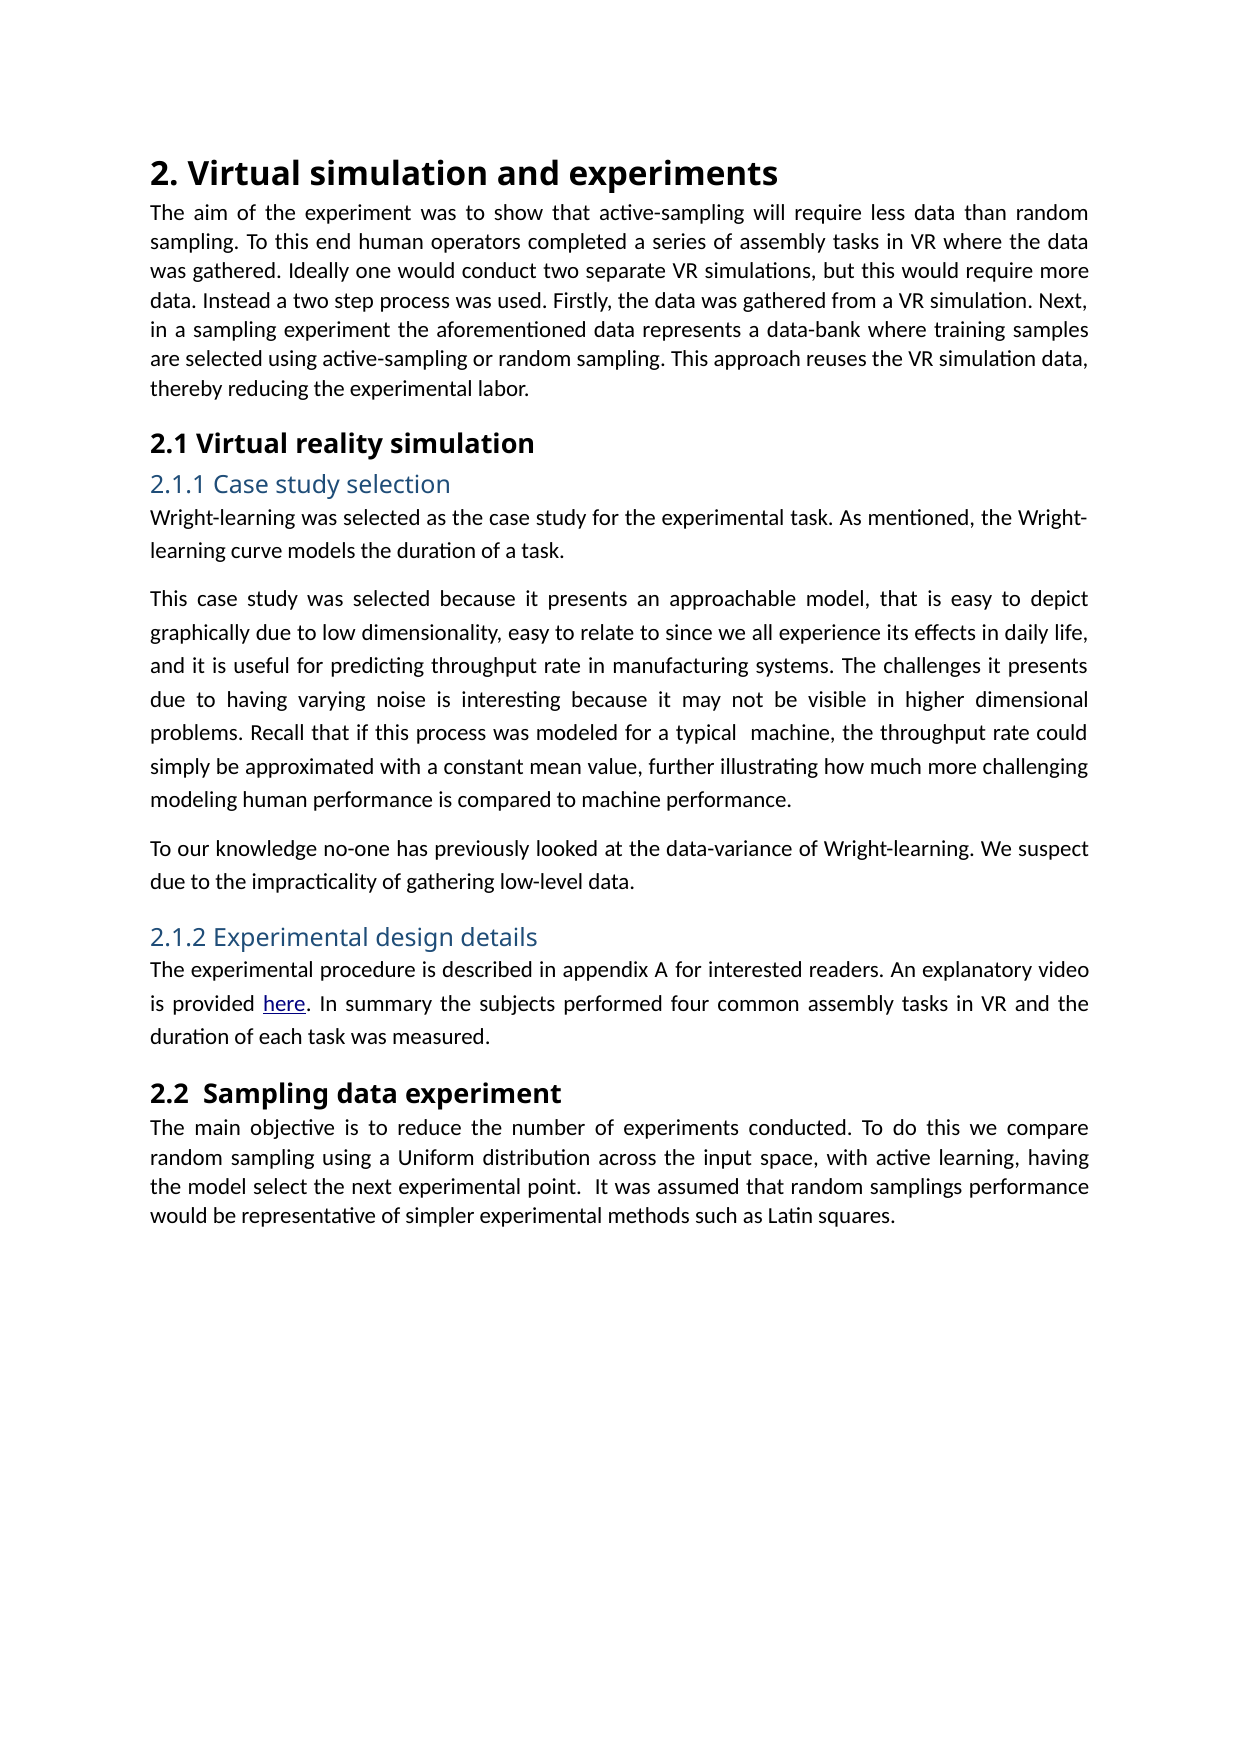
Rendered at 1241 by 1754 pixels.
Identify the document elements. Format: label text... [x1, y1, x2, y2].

subtitle Experimental design details [150, 919, 1090, 953]
text The experimental procedure is described in appendix A for interested readers. An explanatory video is provided here. In summary the subjects performed four common assembly tasks in VR and the duration of each task was measured. [150, 955, 1090, 1050]
subtitle Sampling data experiment [150, 1074, 1090, 1111]
subtitle Virtual simulation and experiments [150, 150, 1090, 195]
text To our knowledge no-one has previously looked at the data-variance of Wright-learning. We suspect due to the impracticality of gathering low-level data. [150, 834, 1090, 895]
text The main objective is to reduce the number of experiments conducted. To do this we compare random sampling using a Uniform distribution across the input space, with active learning, having the model select the next experimental point. It was assumed that random samplings performance would be representative of simpler experimental methods such as Latin squares. [150, 1113, 1090, 1229]
subtitle Virtual reality simulation [150, 424, 1090, 461]
text Wright-learning was selected as the case study for the experimental task. As mentioned, the Wright-learning curve models the duration of a task. [150, 503, 1090, 564]
text The aim of the experiment was to show that active-sampling will require less data than random sampling. To this end human operators completed a series of assembly tasks in VR where the data was gathered. Ideally one would conduct two separate VR simulations, but this would require more data. Instead a two step process was used. Firstly, the data was gathered from a VR simulation. Next, in a sampling experiment the aforementioned data represents a data-bank where training samples are selected using active-sampling or random sampling. This approach reuses the VR simulation data, thereby reducing the experimental labor. [150, 198, 1090, 402]
text This case study was selected because it presents an approachable model, that is easy to depict graphically due to low dimensionality, easy to relate to since we all experience its effects in daily life, and it is useful for predicting throughput rate in manufacturing systems. The challenges it presents due to having varying noise is interesting because it may not be visible in higher dimensional problems. Recall that if this process was modeled for a typical machine, the throughput rate could simply be approximated with a constant mean value, further illustrating how much more challenging modeling human performance is compared to machine performance. [150, 584, 1090, 813]
subtitle Case study selection [150, 467, 1090, 501]
